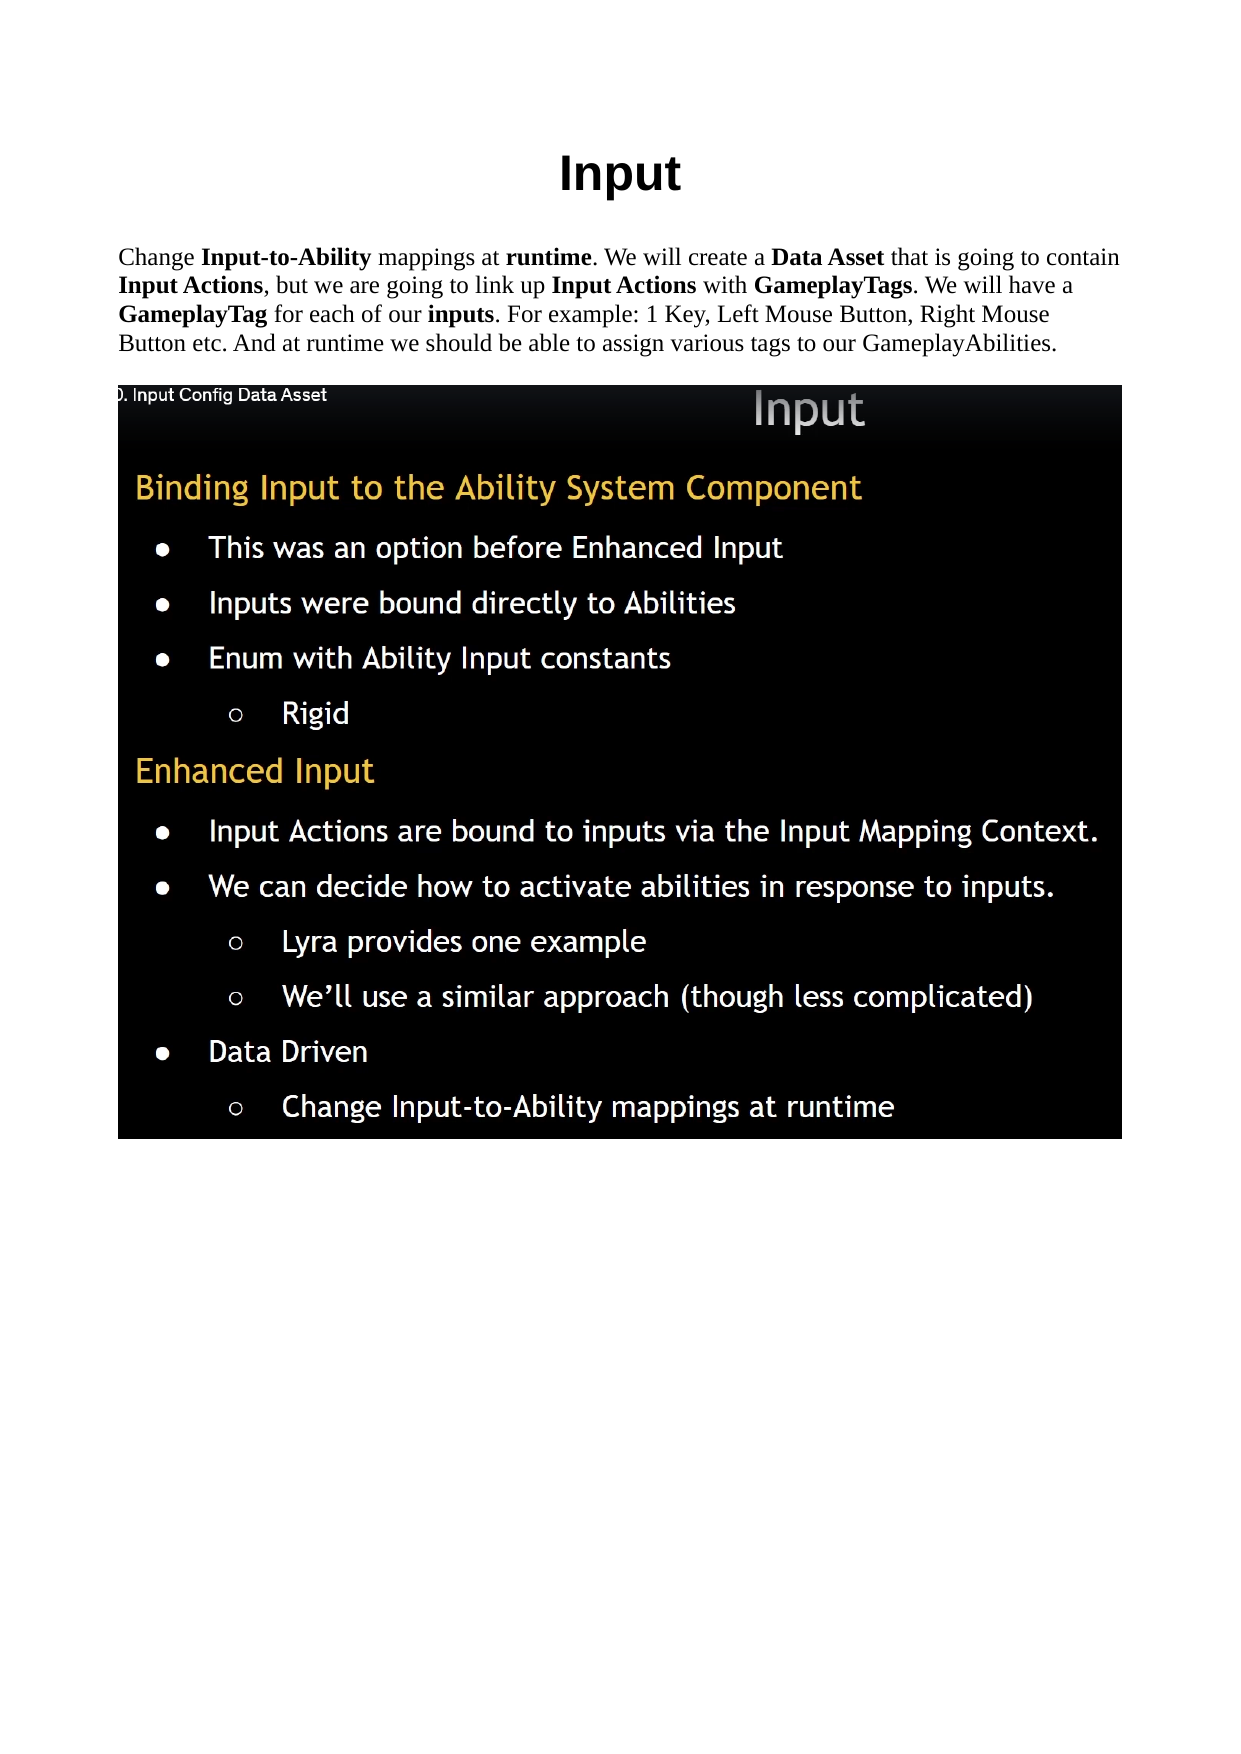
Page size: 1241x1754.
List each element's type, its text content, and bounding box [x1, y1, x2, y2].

picture [118, 385, 1122, 1139]
subtitle Input [118, 143, 1122, 201]
text Change Input-to-Ability mappings at runtime. We will create a Data Asset that is going to contain Input Actions, but we are going to link up Input Actions with GameplayTags. We will have a GameplayTag for each of our inputs. For example: 1 Key, Left Mouse Button, Right Mouse Button etc. And at runtime we should be able to assign various tags to our GameplayAbilities. [118, 242, 1122, 357]
